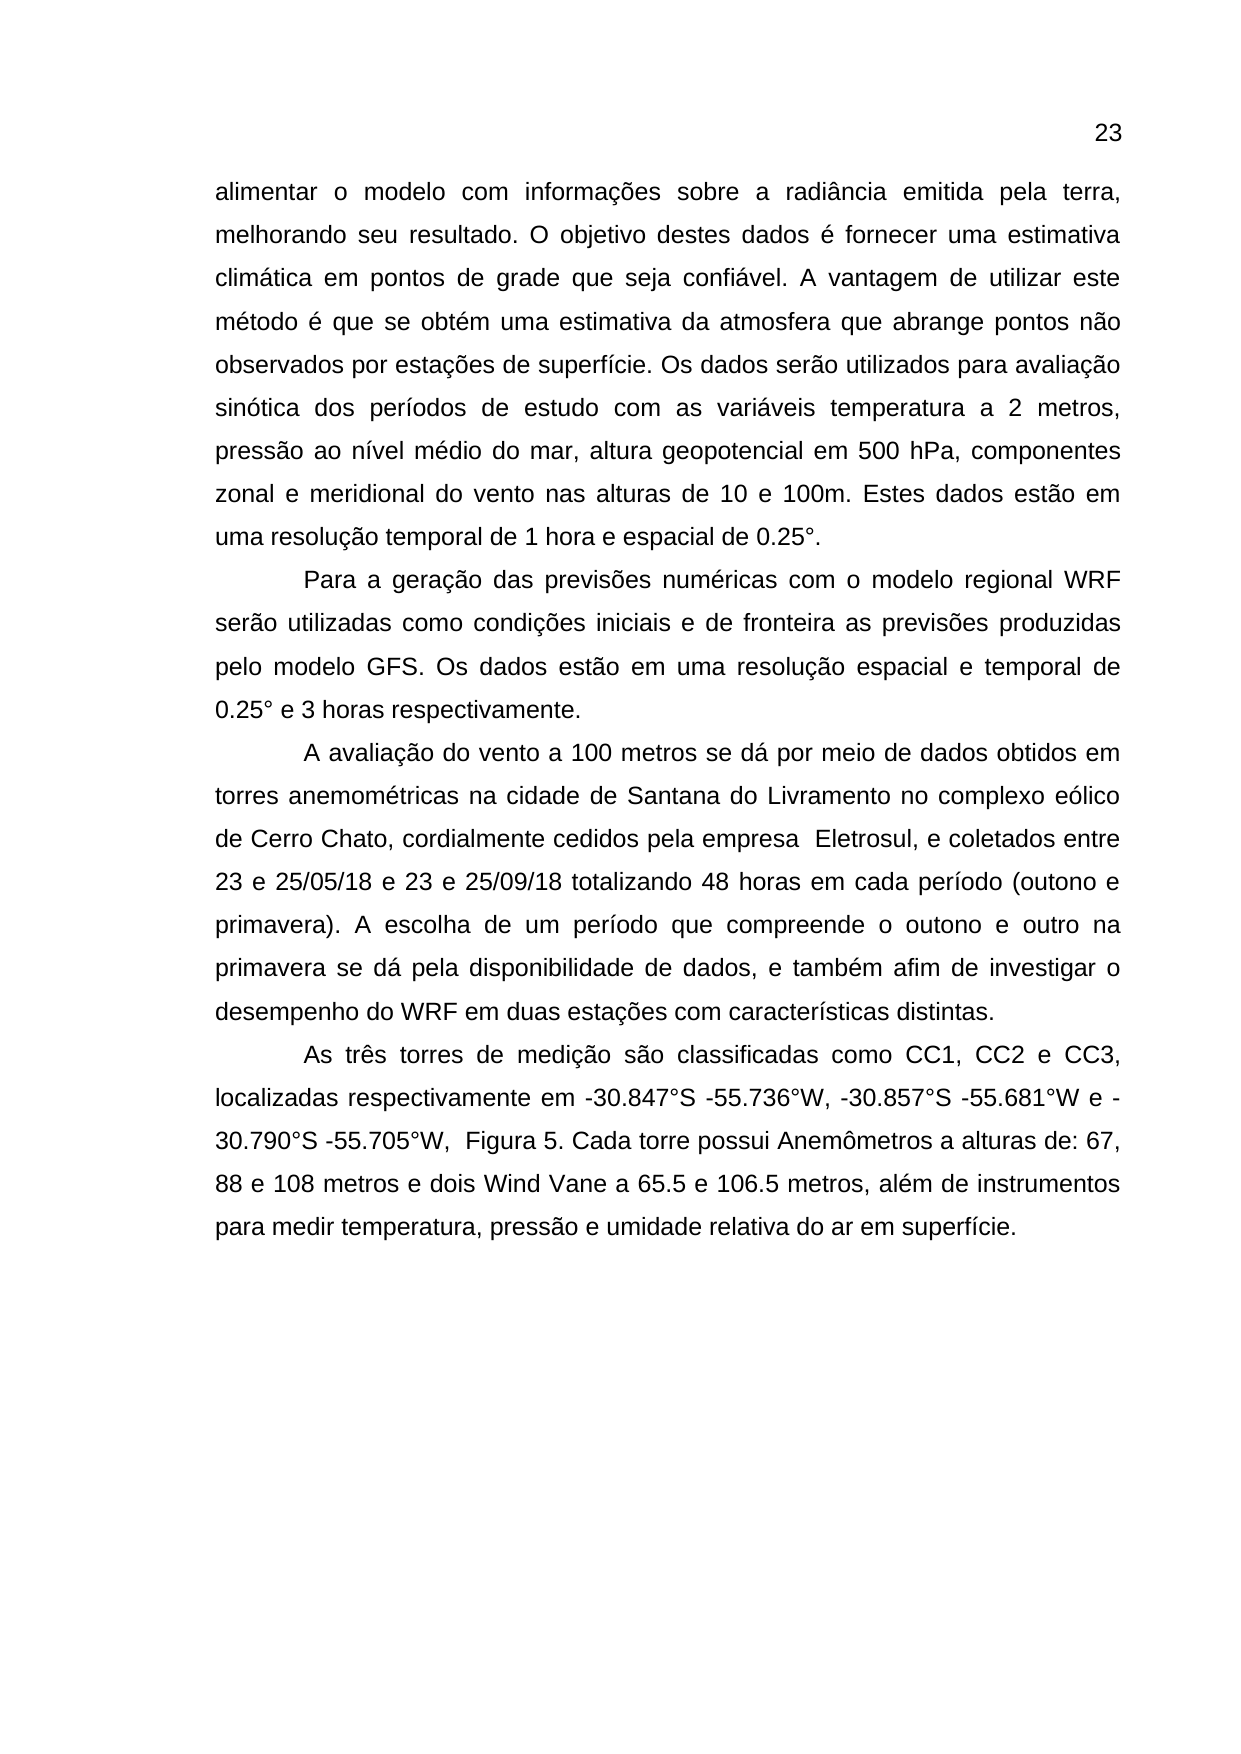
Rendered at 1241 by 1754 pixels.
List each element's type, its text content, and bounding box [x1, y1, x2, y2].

text alimentar o modelo com informações sobre a radiância emitida pela terra, melhorando seu resultado. O objetivo destes dados é fornecer uma estimativa climática em pontos de grade que seja confiável. A vantagem de utilizar este método é que se obtém uma estimativa da atmosfera que abrange pontos não observados por estações de superfície. Os dados serão utilizados para avaliação sinótica dos períodos de estudo com as variáveis temperatura a 2 metros, pressão ao nível médio do mar, altura geopotencial em 500 hPa, componentes zonal e meridional do vento nas alturas de 10 e 100m. Estes dados estão em uma resolução temporal de 1 hora e espacial de 0.25°. [215, 177, 1122, 551]
text Para a geração das previsões numéricas com o modelo regional WRF serão utilizadas como condições iniciais e de fronteira as previsões produzidas pelo modelo GFS. Os dados estão em uma resolução espacial e temporal de 0.25° e 3 horas respectivamente. [215, 565, 1122, 723]
text As três torres de medição são classificadas como CC1, CC2 e CC3, localizadas respectivamente em -30.847°S -55.736°W, -30.857°S -55.681°W e -30.790°S -55.705°W, Figura 5. Cada torre possui Anemômetros a alturas de: 67, 88 e 108 metros e dois Wind Vane a 65.5 e 106.5 metros, além de instrumentos para medir temperatura, pressão e umidade relativa do ar em superfície. [215, 1040, 1122, 1241]
text A avaliação do vento a 100 metros se dá por meio de dados obtidos em torres anemométricas na cidade de Santana do Livramento no complexo eólico de Cerro Chato, cordialmente cedidos pela empresa Eletrosul, e coletados entre 23 e 25/05/18 e 23 e 25/09/18 totalizando 48 horas em cada período (outono e primavera). A escolha de um período que compreende o outono e outro na primavera se dá pela disponibilidade de dados, e também afim de investigar o desempenho do WRF em duas estações com características distintas. [215, 738, 1122, 1025]
